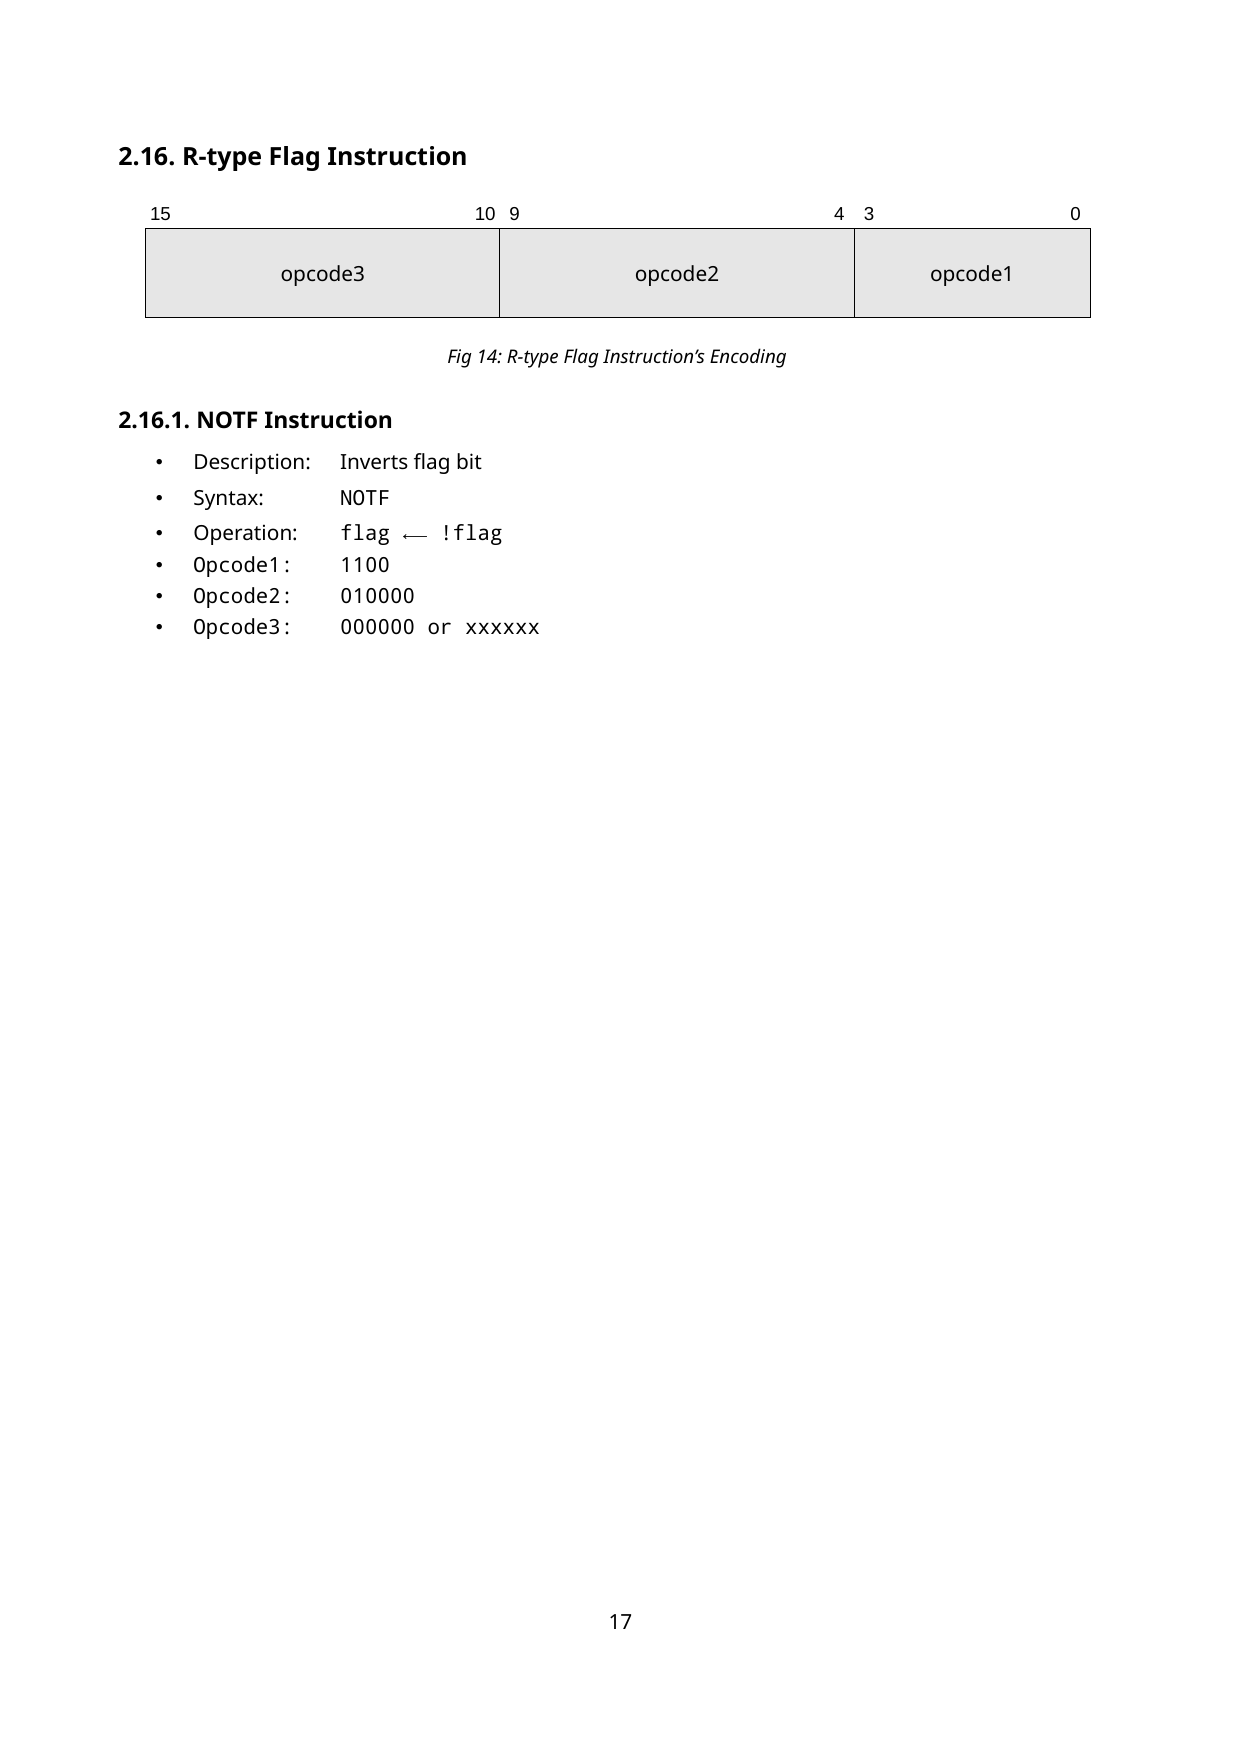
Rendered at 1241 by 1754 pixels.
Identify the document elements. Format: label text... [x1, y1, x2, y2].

text Fig 14: R-type Flag Instruction’s Encoding [145, 318, 1091, 368]
subtitle R-type Flag Instruction [118, 139, 1122, 173]
subtitle NOTF Instruction [118, 183, 1122, 435]
text [145, 218, 1091, 228]
list Opcode2: 010000 [156, 584, 1122, 608]
list Description: Inverts flag bit [156, 447, 1122, 476]
list Opcode1: 1100 [156, 553, 1122, 578]
list Operation: flag ⟵ !flag [156, 518, 1122, 547]
list Opcode3: 000000 or xxxxxx [156, 615, 1122, 639]
list Syntax: NOTF [156, 483, 1122, 511]
